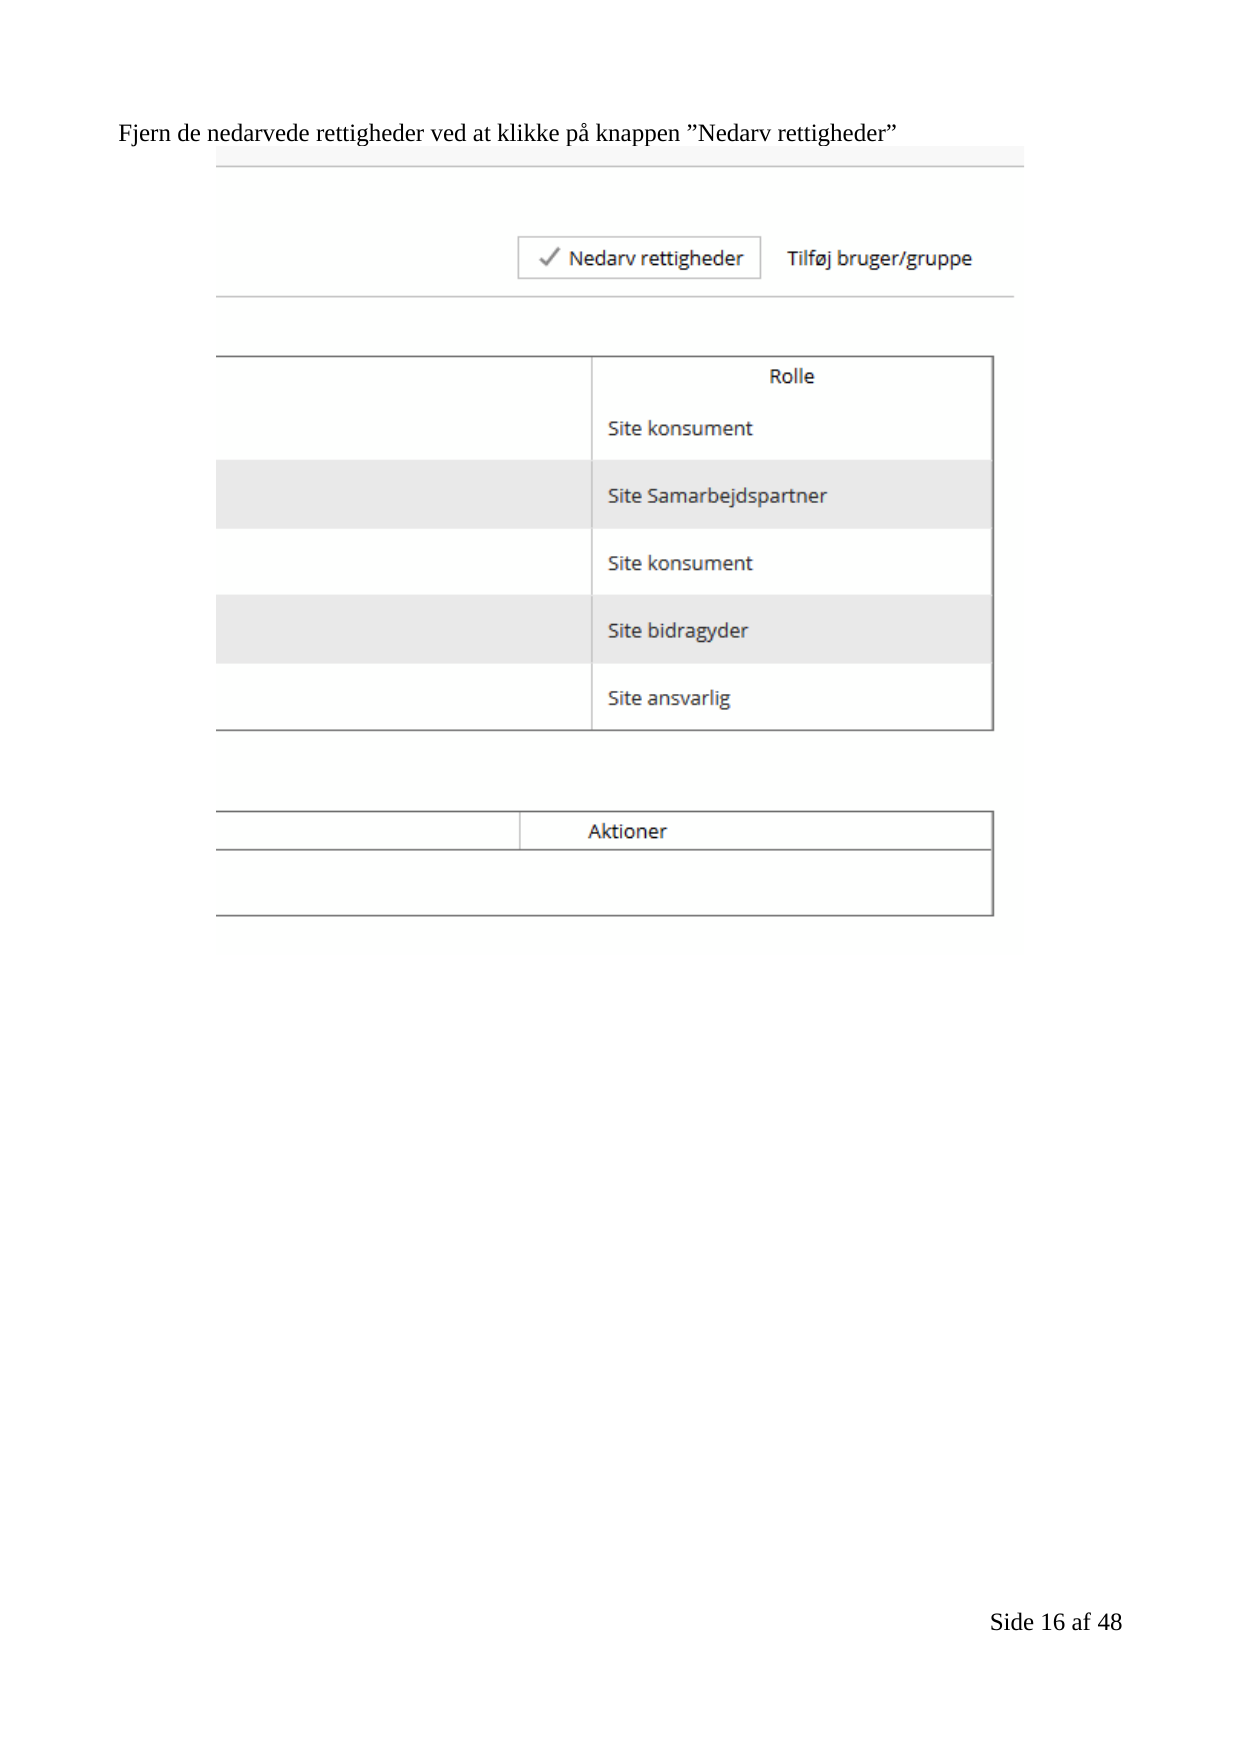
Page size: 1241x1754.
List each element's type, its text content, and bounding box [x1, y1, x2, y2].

text Fjern de nedarvede rettigheder ved at klikke på knappen ”Nedarv rettigheder” [118, 118, 1122, 147]
picture [216, 146, 1025, 955]
